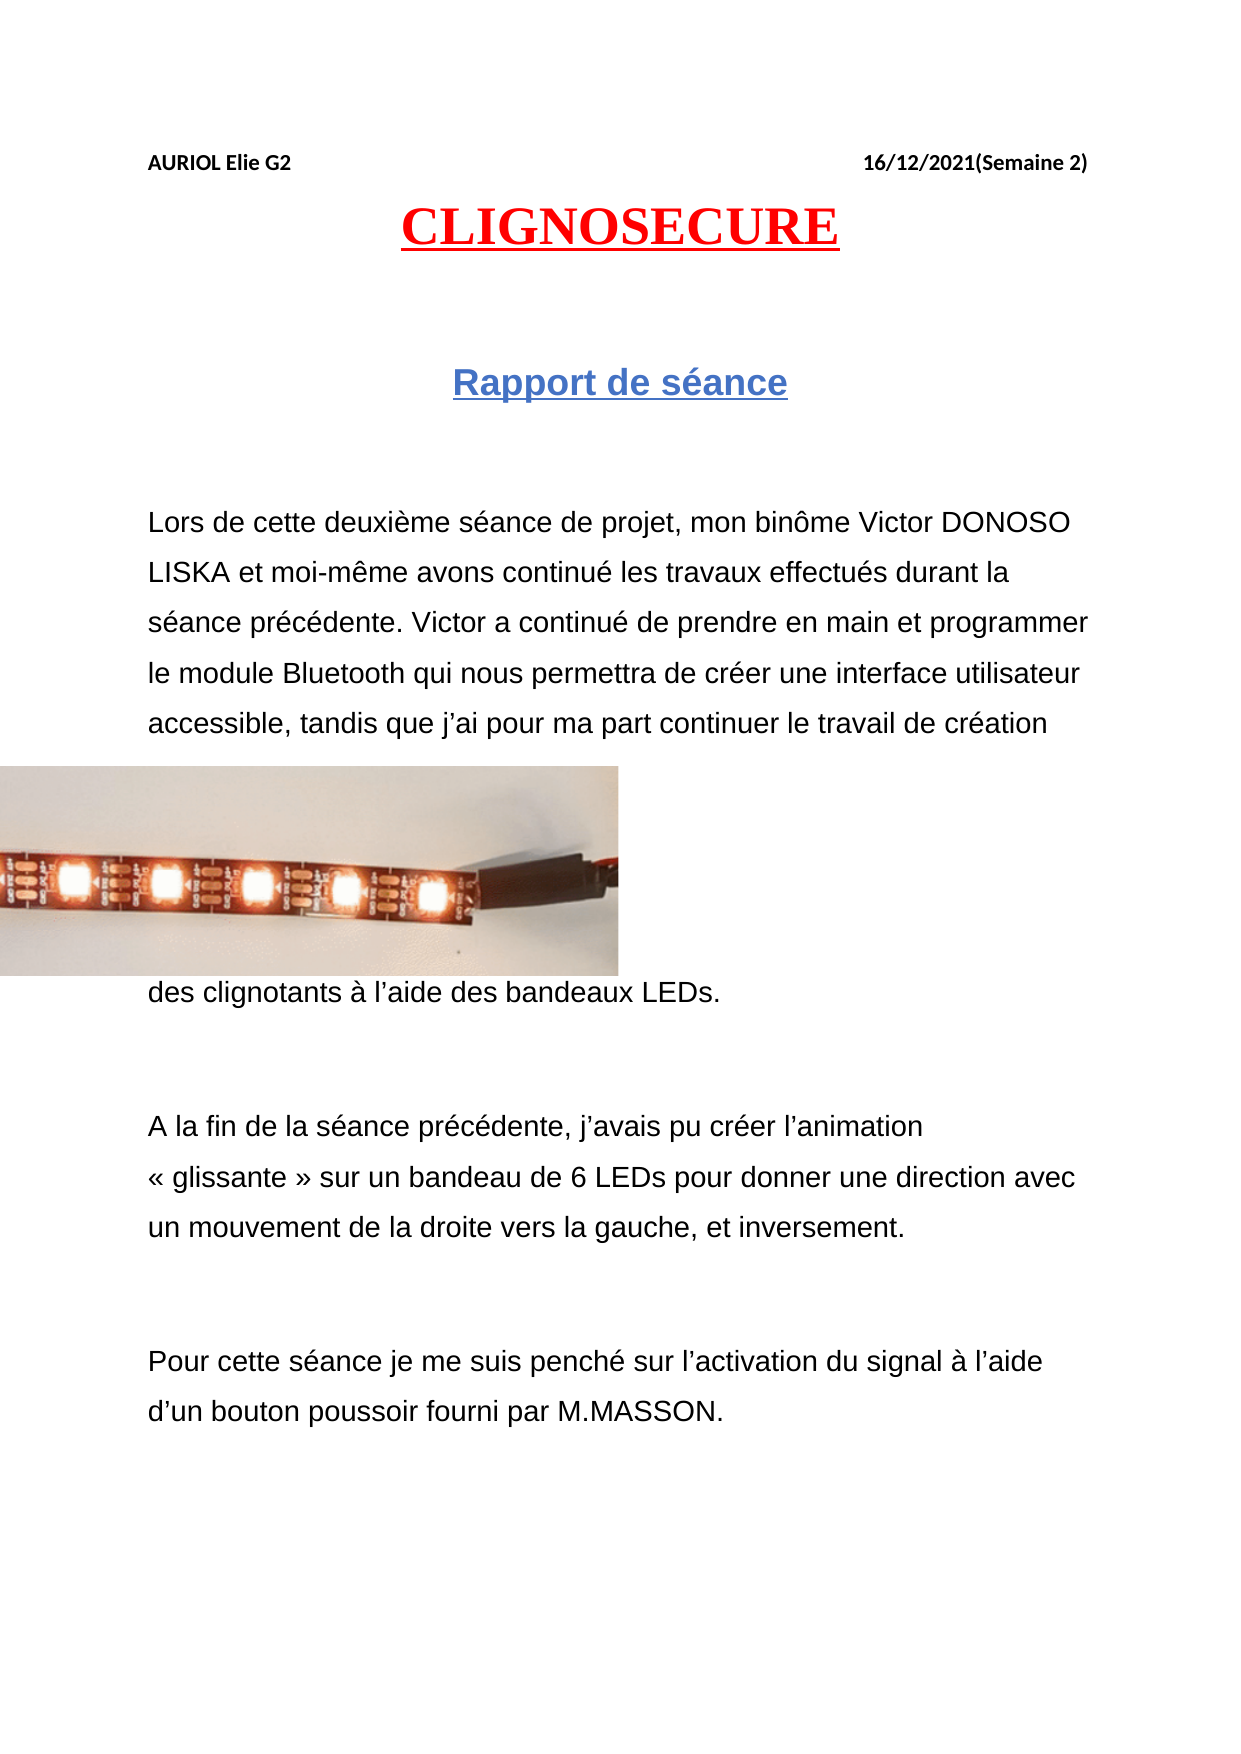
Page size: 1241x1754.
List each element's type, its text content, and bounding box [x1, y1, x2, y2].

text Rapport de séance [148, 361, 1093, 404]
text A la fin de la séance précédente, j’avais pu créer l’animation « glissante » sur un bandeau de 6 LEDs pour donner une direction avec un mouvement de la droite vers la gauche, et inversement. [148, 1109, 1093, 1244]
text Pour cette séance je me suis penché sur l’activation du signal à l’aide d’un bouton poussoir fourni par M.MASSON. [148, 1344, 1093, 1428]
text AURIOL Elie G2 16/12/2021(Semaine 2) [148, 148, 1093, 176]
text Lors de cette deuxième séance de projet, mon binôme Victor DONOSO LISKA et moi-même avons continué les travaux effectués durant la séance précédente. Victor a continué de prendre en main et programmer le module Bluetooth qui nous permettra de créer une interface utilisateur accessible, tandis que j’ai pour ma part continuer le travail de création des clignotants à l’aide des bandeaux LEDs. [148, 505, 1093, 1009]
text CLIGNOSECURE [148, 194, 1093, 256]
